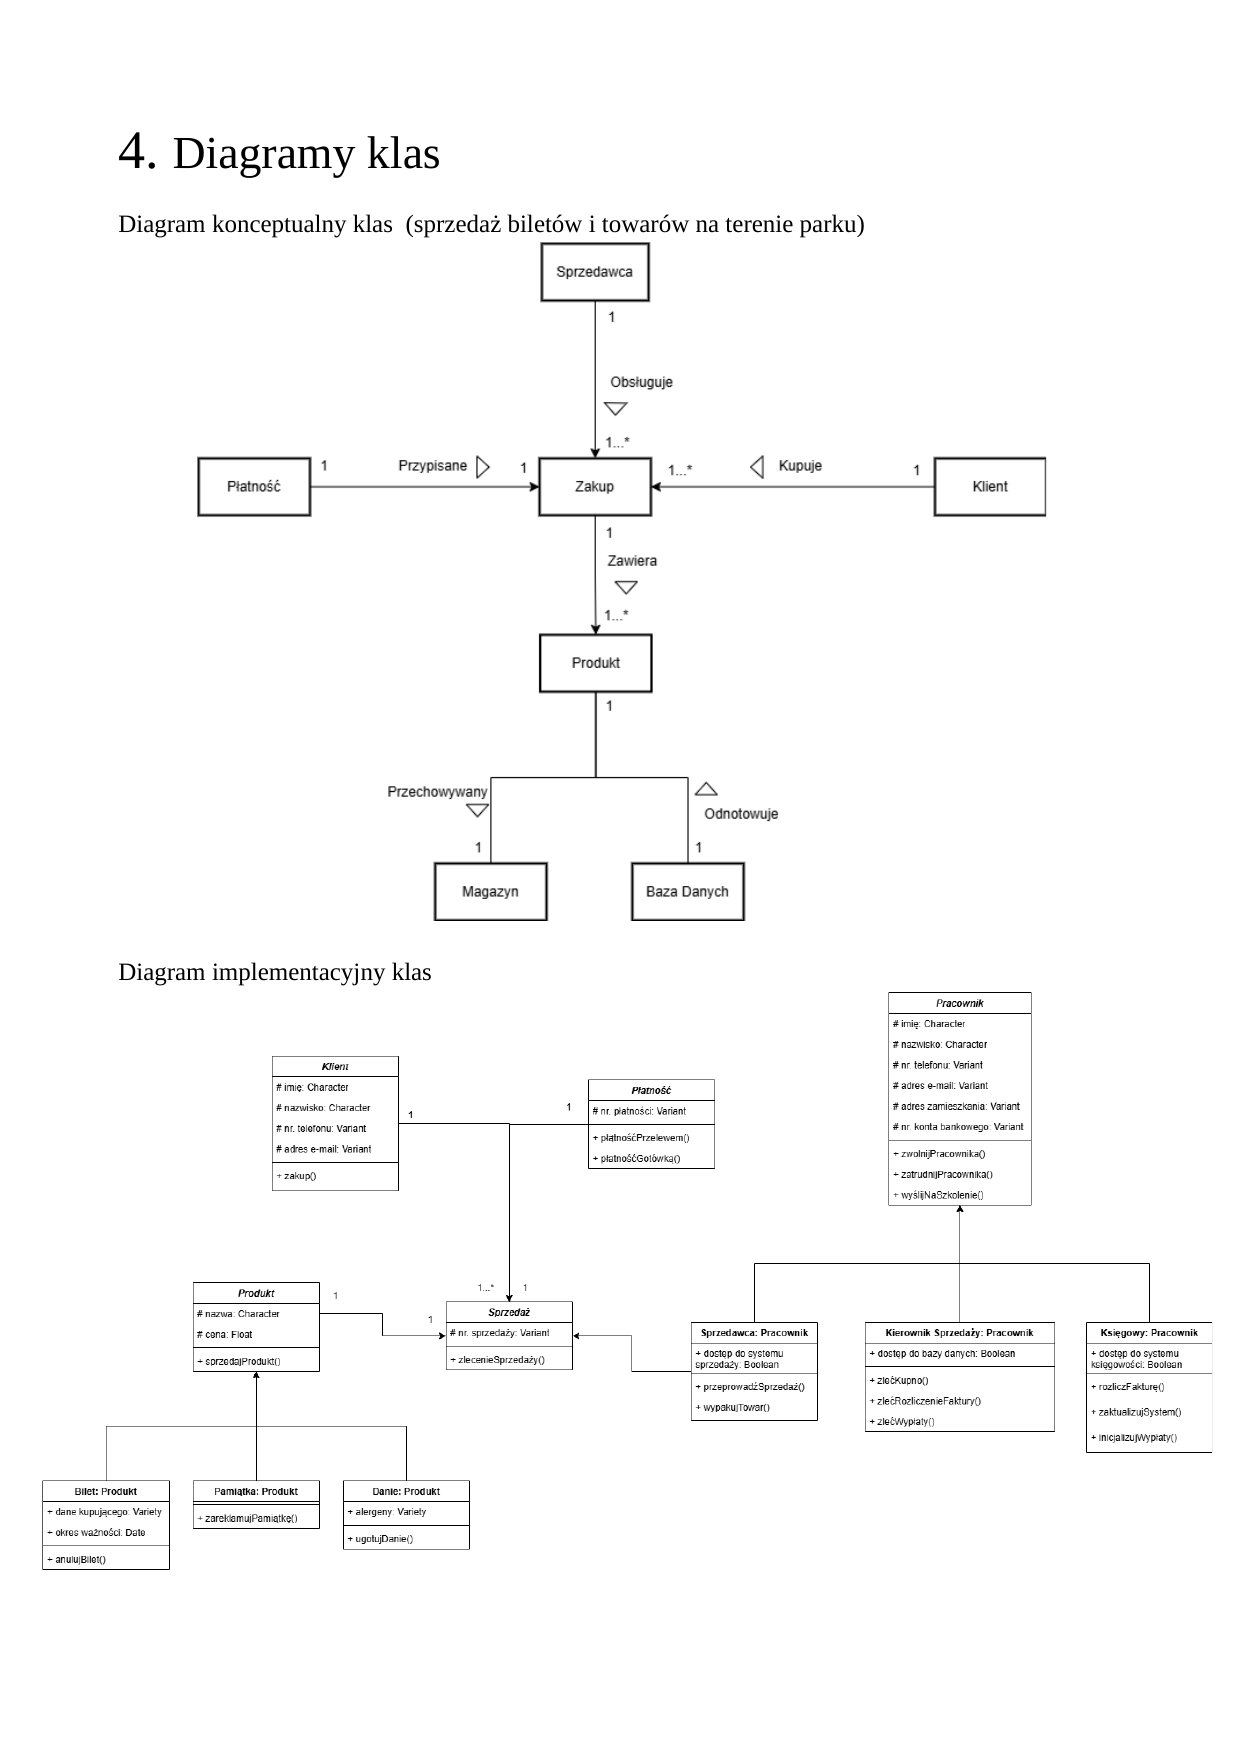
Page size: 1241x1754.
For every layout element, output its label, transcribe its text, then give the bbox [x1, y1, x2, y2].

picture [42, 992, 1213, 1572]
picture [197, 242, 1047, 921]
text Diagram implementacyjny klas [118, 957, 1122, 985]
text Diagram konceptualny klas (sprzedaż biletów i towarów na terenie parku) [118, 209, 1122, 238]
text 4. Diagramy klas [118, 118, 1122, 180]
